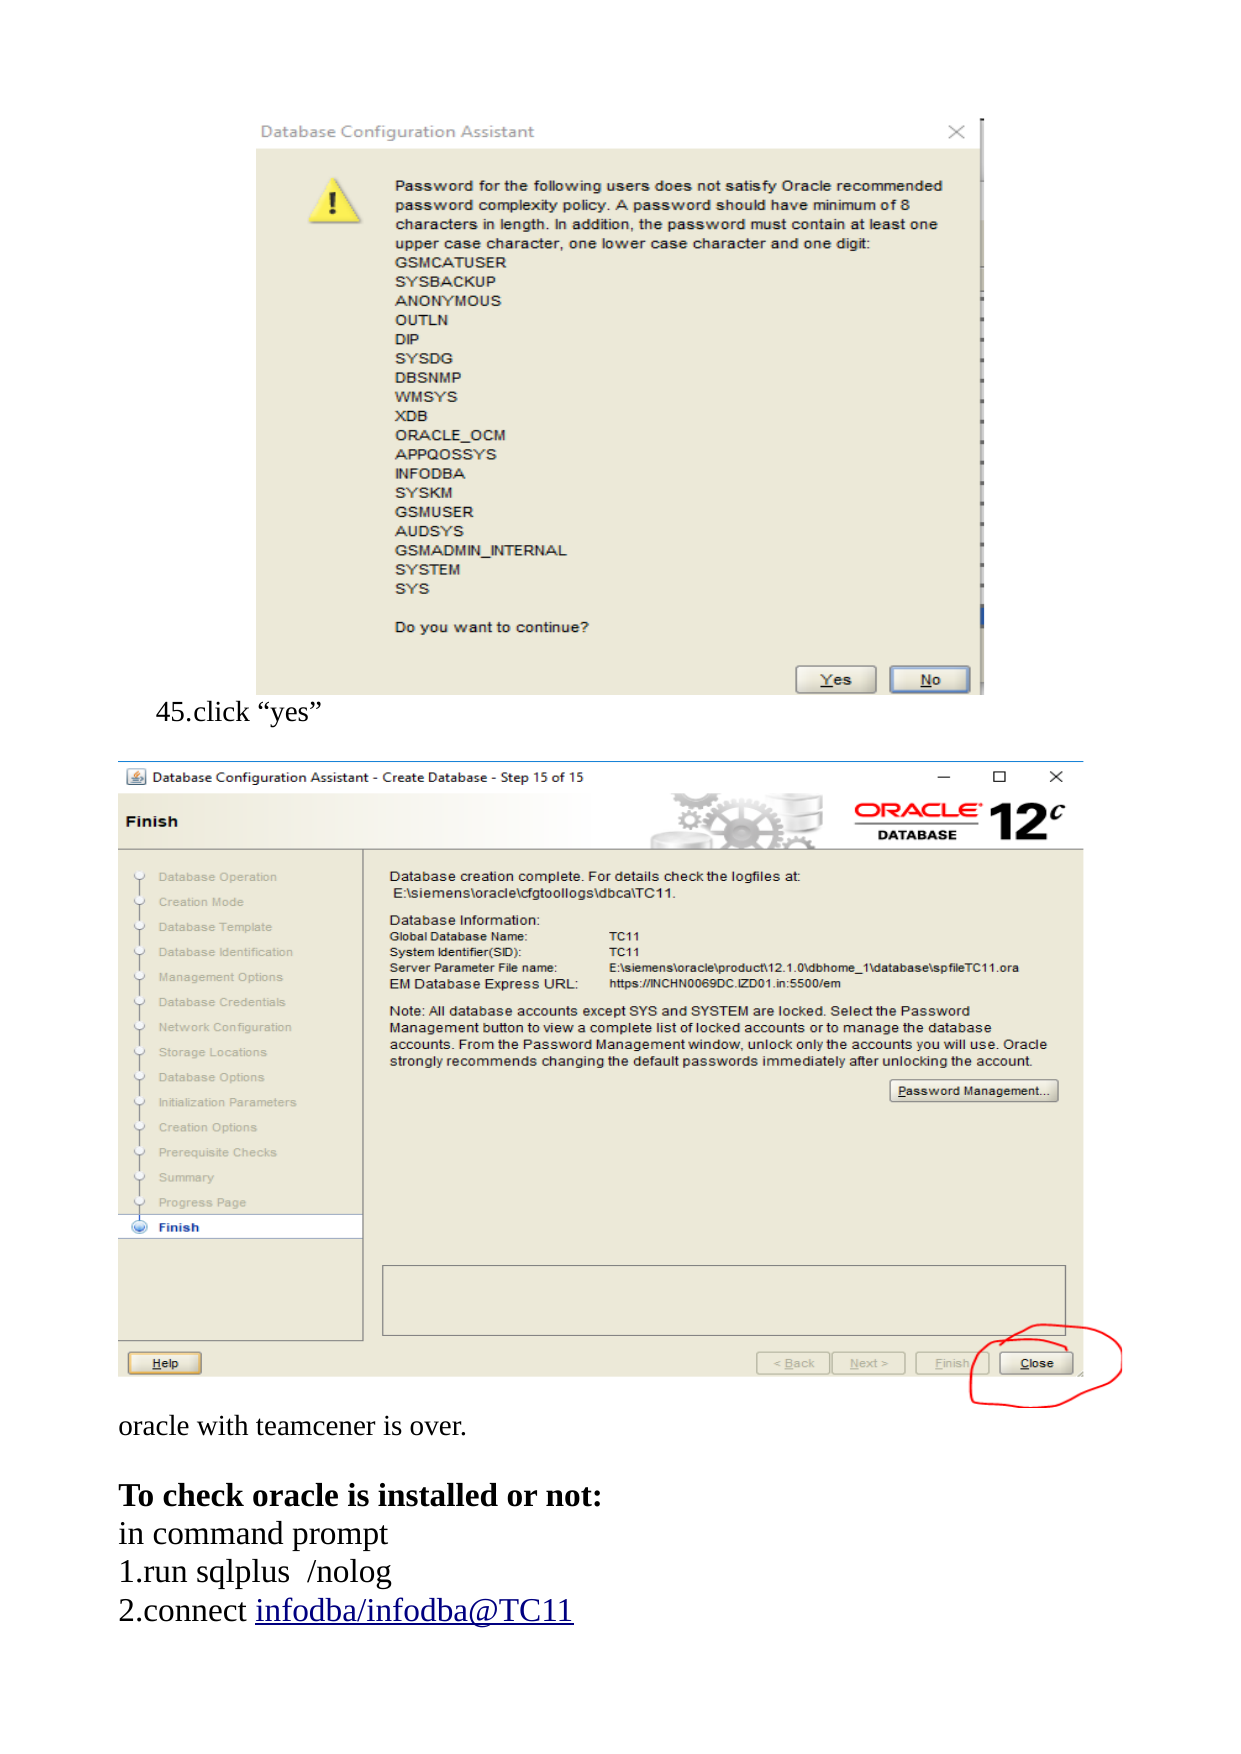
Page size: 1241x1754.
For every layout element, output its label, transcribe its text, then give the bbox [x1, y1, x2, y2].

text oracle with teamcener is over. [118, 1408, 1122, 1441]
text 2.connect infodba/infodba@TC11 [118, 1590, 1122, 1628]
text To check oracle is installed or not: [118, 1475, 1122, 1513]
picture [256, 118, 985, 695]
text in command prompt [118, 1513, 1122, 1552]
text 1.run sqlplus /nolog [118, 1552, 1122, 1590]
picture [118, 761, 1123, 1408]
list click “yes” [156, 118, 1122, 728]
